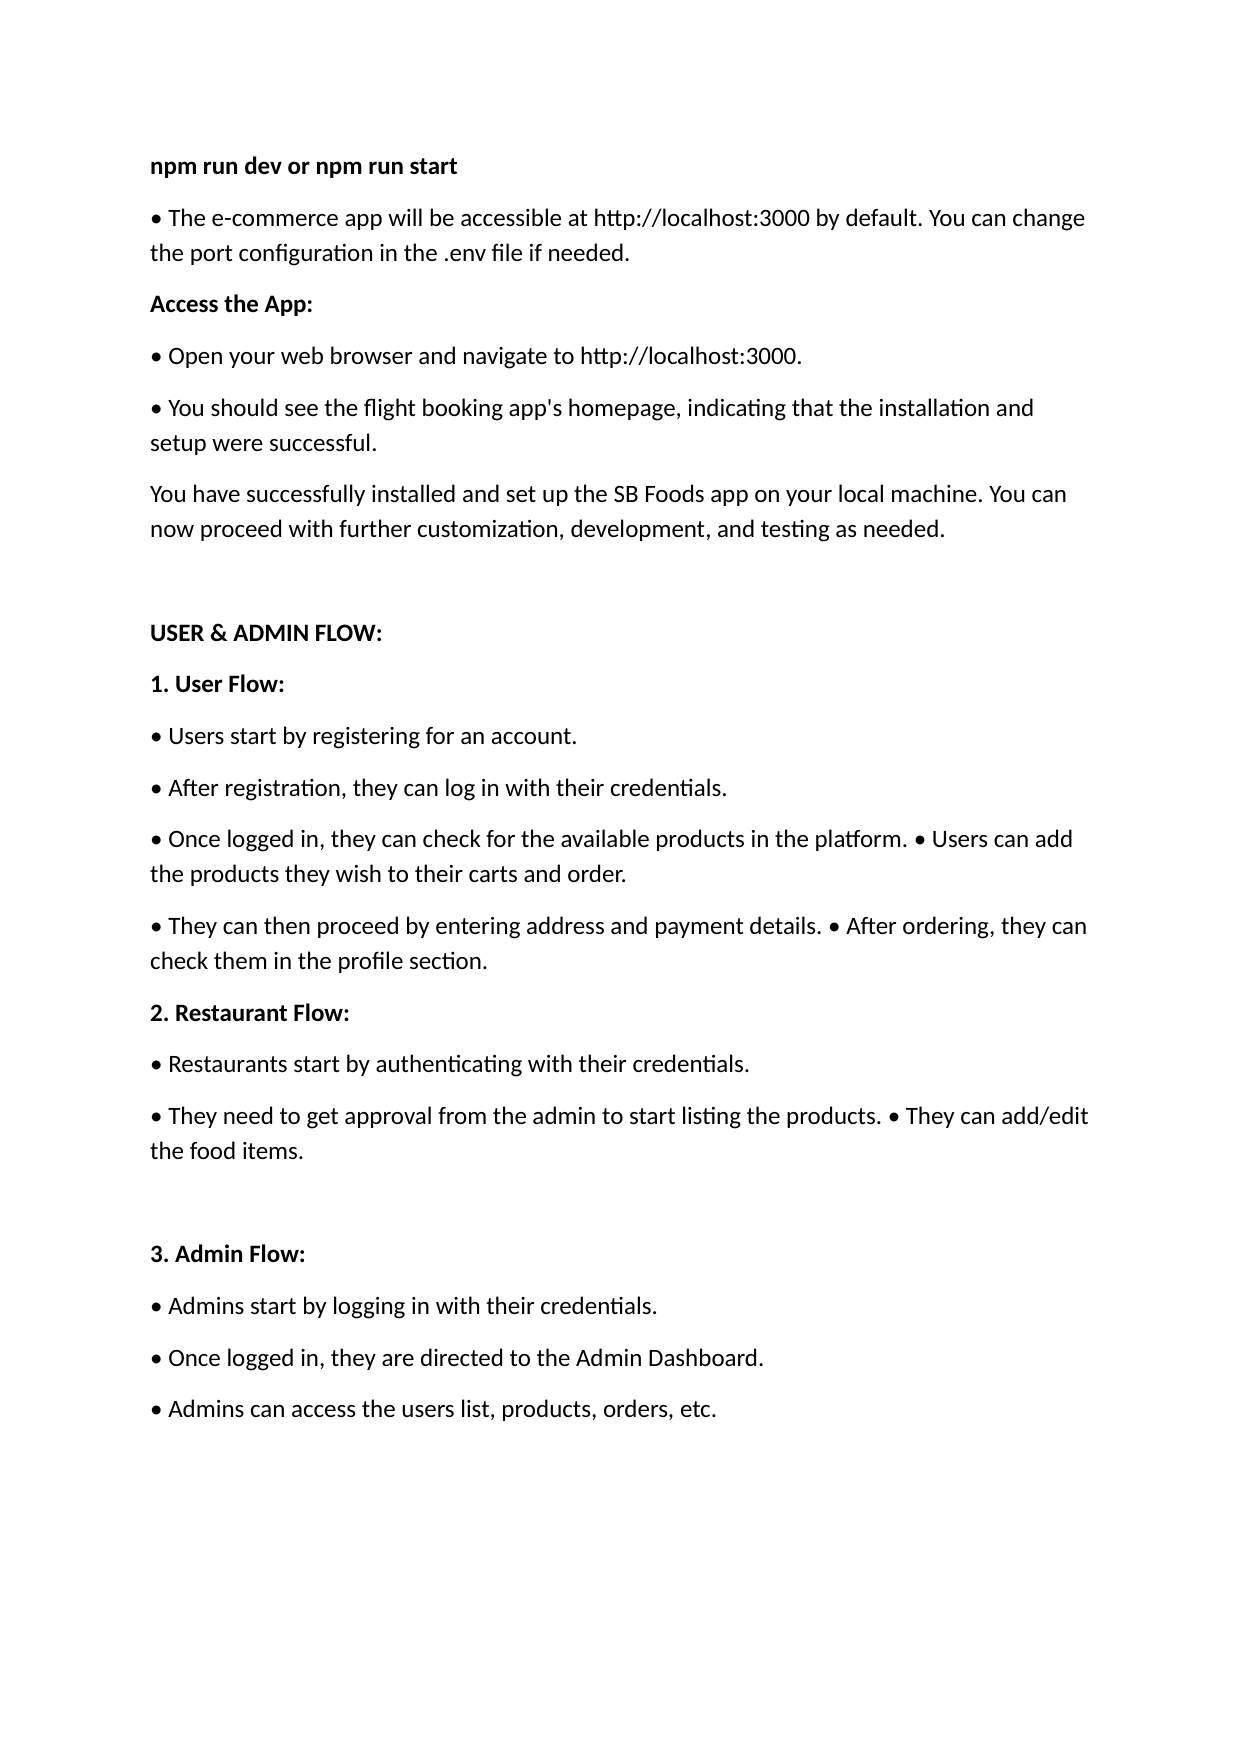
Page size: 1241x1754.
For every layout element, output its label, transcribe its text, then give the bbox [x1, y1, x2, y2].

text 1. User Flow: [150, 668, 1090, 699]
text • They need to get approval from the admin to start listing the products. • They can add/edit the food items. [150, 1100, 1090, 1166]
text • Open your web browser and navigate to http://localhost:3000. [150, 340, 1090, 371]
text • Users start by registering for an account. [150, 720, 1090, 751]
text npm run dev or npm run start [150, 150, 1090, 181]
text • After registration, they can log in with their credentials. [150, 772, 1090, 802]
text • The e-commerce app will be accessible at http://localhost:3000 by default. You can change the port configuration in the .env file if needed. [150, 202, 1090, 267]
text • Restaurants start by authenticating with their credentials. [150, 1048, 1090, 1079]
text USER & ADMIN FLOW: [150, 617, 1090, 647]
text • Admins start by logging in with their credentials. [150, 1290, 1090, 1321]
text 3. Admin Flow: [150, 1238, 1090, 1269]
text • They can then proceed by entering address and payment details. • After ordering, they can check them in the profile section. [150, 910, 1090, 976]
text You have successfully installed and set up the SB Foods app on your local machine. You can now proceed with further customization, development, and testing as needed. [150, 478, 1090, 544]
text • Admins can access the users list, products, orders, etc. [150, 1393, 1090, 1424]
text • Once logged in, they can check for the available products in the platform. • Users can add the products they wish to their carts and order. [150, 823, 1090, 889]
text Access the App: [150, 288, 1090, 319]
text 2. Restaurant Flow: [150, 997, 1090, 1027]
text • Once logged in, they are directed to the Admin Dashboard. [150, 1342, 1090, 1372]
text • You should see the flight booking app's homepage, indicating that the installation and setup were successful. [150, 392, 1090, 457]
